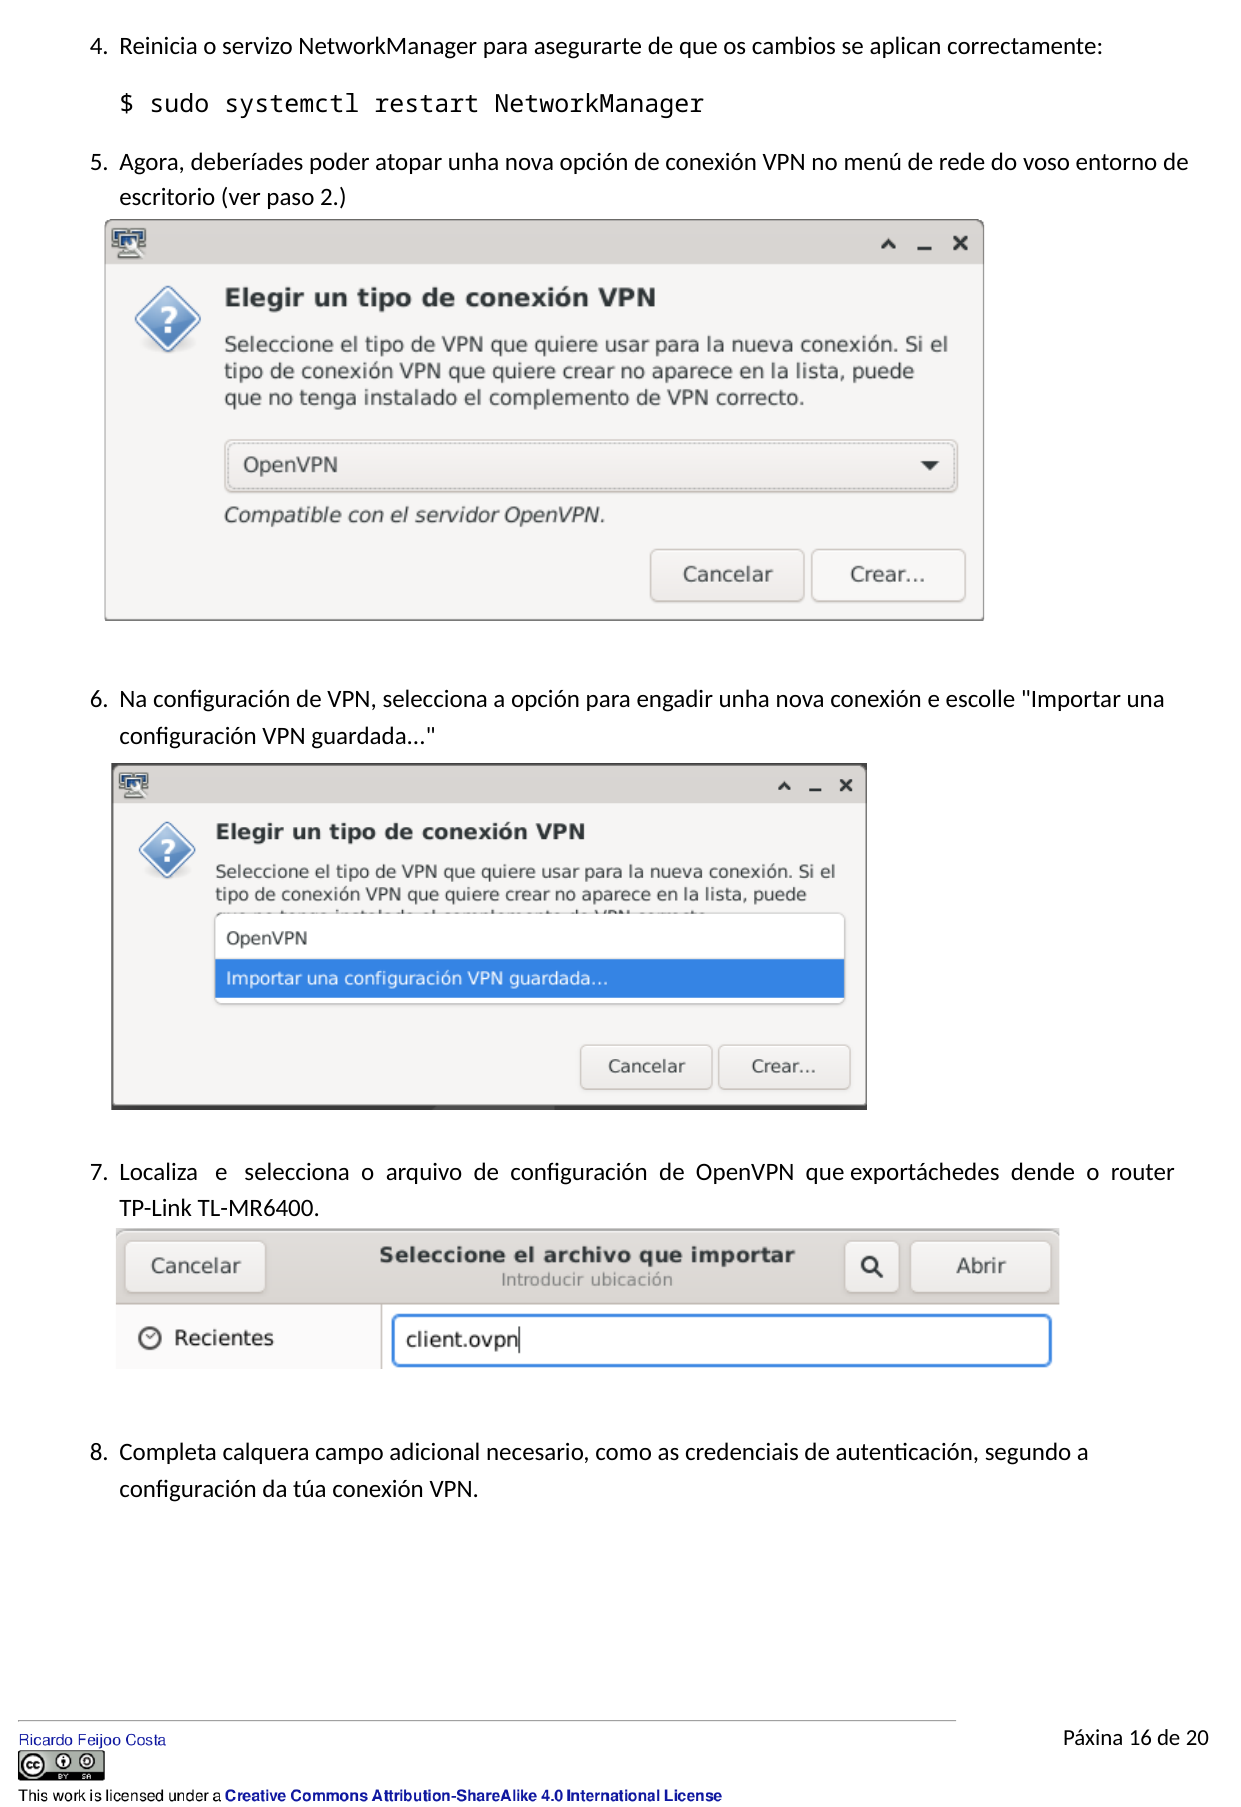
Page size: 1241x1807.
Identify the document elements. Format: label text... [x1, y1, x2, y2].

list Agora, deberíades poder atopar unha nova opción de conexión VPN no menú de rede do voso entorno de escritorio (ver paso 2.) [89, 146, 1209, 211]
list Na configuración de VPN, selecciona a opción para engadir unha nova conexión e escolle "Importar una configuración VPN guardada..." [89, 683, 1209, 750]
picture [111, 763, 867, 1110]
list $ sudo systemctl restart NetworkManager [89, 86, 1209, 120]
list Reinicia o servizo NetworkManager para asegurarte de que os cambios se aplican correctamente: [89, 30, 1209, 60]
picture [115, 1228, 1060, 1369]
picture [104, 219, 985, 621]
list Completa calquera campo adicional necesario, como as credenciais de autenticación, segundo a configuración da túa conexión VPN. [89, 1436, 1209, 1503]
picture [8, 1715, 957, 1806]
list Localiza e selecciona o arquivo de configuración de OpenVPN que exportáchedes dende o router TP-Link TL-MR6400. [89, 1156, 1209, 1223]
